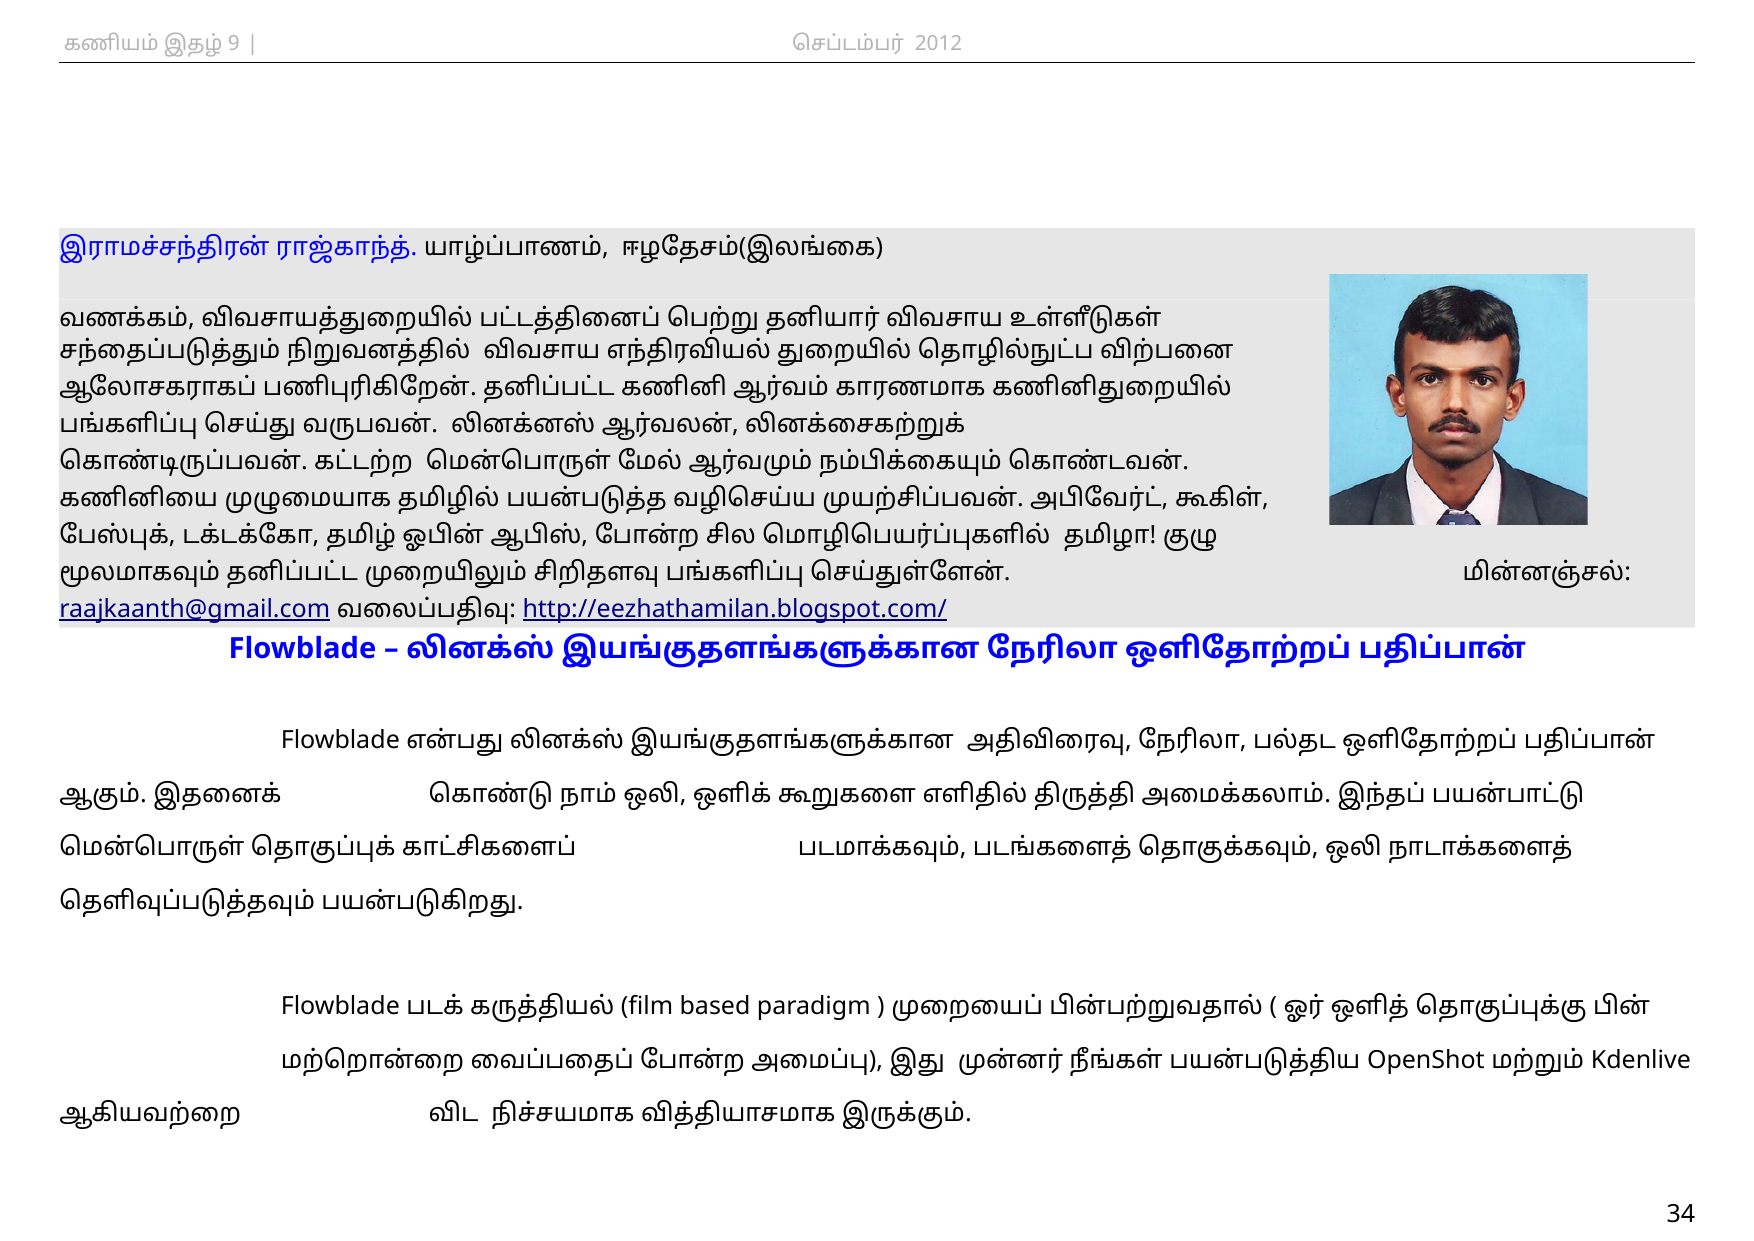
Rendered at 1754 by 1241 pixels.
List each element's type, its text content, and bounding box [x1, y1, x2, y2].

picture [1329, 274, 1588, 525]
text Flowblade என்பது லினக்ஸ் இயங்குதளங்களுக்கான அதிவிரைவு, நேரிலா, பல்தட ஒளிதோற்றப் பதிப்பான் ஆகும். இதனைக் கொண்டு நாம் ஒலி, ஒளிக் கூறுகளை எளிதில் திருத்தி அமைக்கலாம். இந்தப் பயன்பாட்டு மென்பொருள் தொகுப்புக் காட்சிகளைப் படமாக்கவும், படங்களைத் தொகுக்கவும், ஒலி நாடாக்களைத் தெளிவுப்படுத்தவும் பயன்படுகிறது. [59, 671, 1695, 971]
text Flowblade – லினக்ஸ் இயங்குதளங்களுக்கான நேரிலா ஒளிதோற்றப் பதிப்பான் [59, 628, 1695, 671]
text Flowblade படக் கருத்தியல் (film based paradigm ) முறையைப் பின்பற்றுவதால் ( ஓர் ஒளித் தொகுப்புக்கு பின் மற்றொன்றை வைப்பதைப் போன்ற அமைப்பு), இது முன்னர் நீங்கள் பயன்படுத்திய OpenShot மற்றும் Kdenlive ஆகியவற்றை விட நிச்சயமாக வித்தியாசமாக இருக்கும். [59, 988, 1695, 1132]
text இராமச்சந்திரன் ராஜ்காந்த். யாழ்ப்பாணம், ஈழதேசம்(இலங்கை) [59, 228, 1695, 265]
text வணக்கம், விவசாயத்துறையில் பட்டத்தினைப் பெற்று தனியார் விவசாய உள்ளீடுகள் சந்தைப்படுத்தும் நிறுவனத்தில் விவசாய எந்திரவியல் துறையில் தொழில்நுட்ப விற்பனை ஆலோசகராகப் பணிபுரிகிறேன். தனிப்பட்ட கணினி ஆர்வம் காரணமாக கணினிதுறையில் பங்களிப்பு செய்து வருபவன். லினக்னஸ் ஆர்வலன், லினக்சைகற்றுக் கொண்டிருப்பவன். கட்டற்ற மென்பொருள் மேல் ஆர்வமும் நம்பிக்கையும் கொண்டவன். கணினியை முழுமையாக தமிழில் பயன்படுத்த வழிசெய்ய முயற்சிப்பவன். அபிவேர்ட், கூகிள், பேஸ்புக், டக்டக்கோ, தமிழ் ஓபின் ஆபிஸ், போன்ற சில மொழிபெயர்ப்புகளில் தமிழா! குழு மூலமாகவும் தனிப்பட்ட முறையிலும் சிறிதளவு பங்களிப்பு செய்துள்ளேன். மின்னஞ்சல்: raajkaanth@gmail.com வலைப்பதிவு: http://eezhathamilan.blogspot.com/ [59, 299, 1695, 628]
